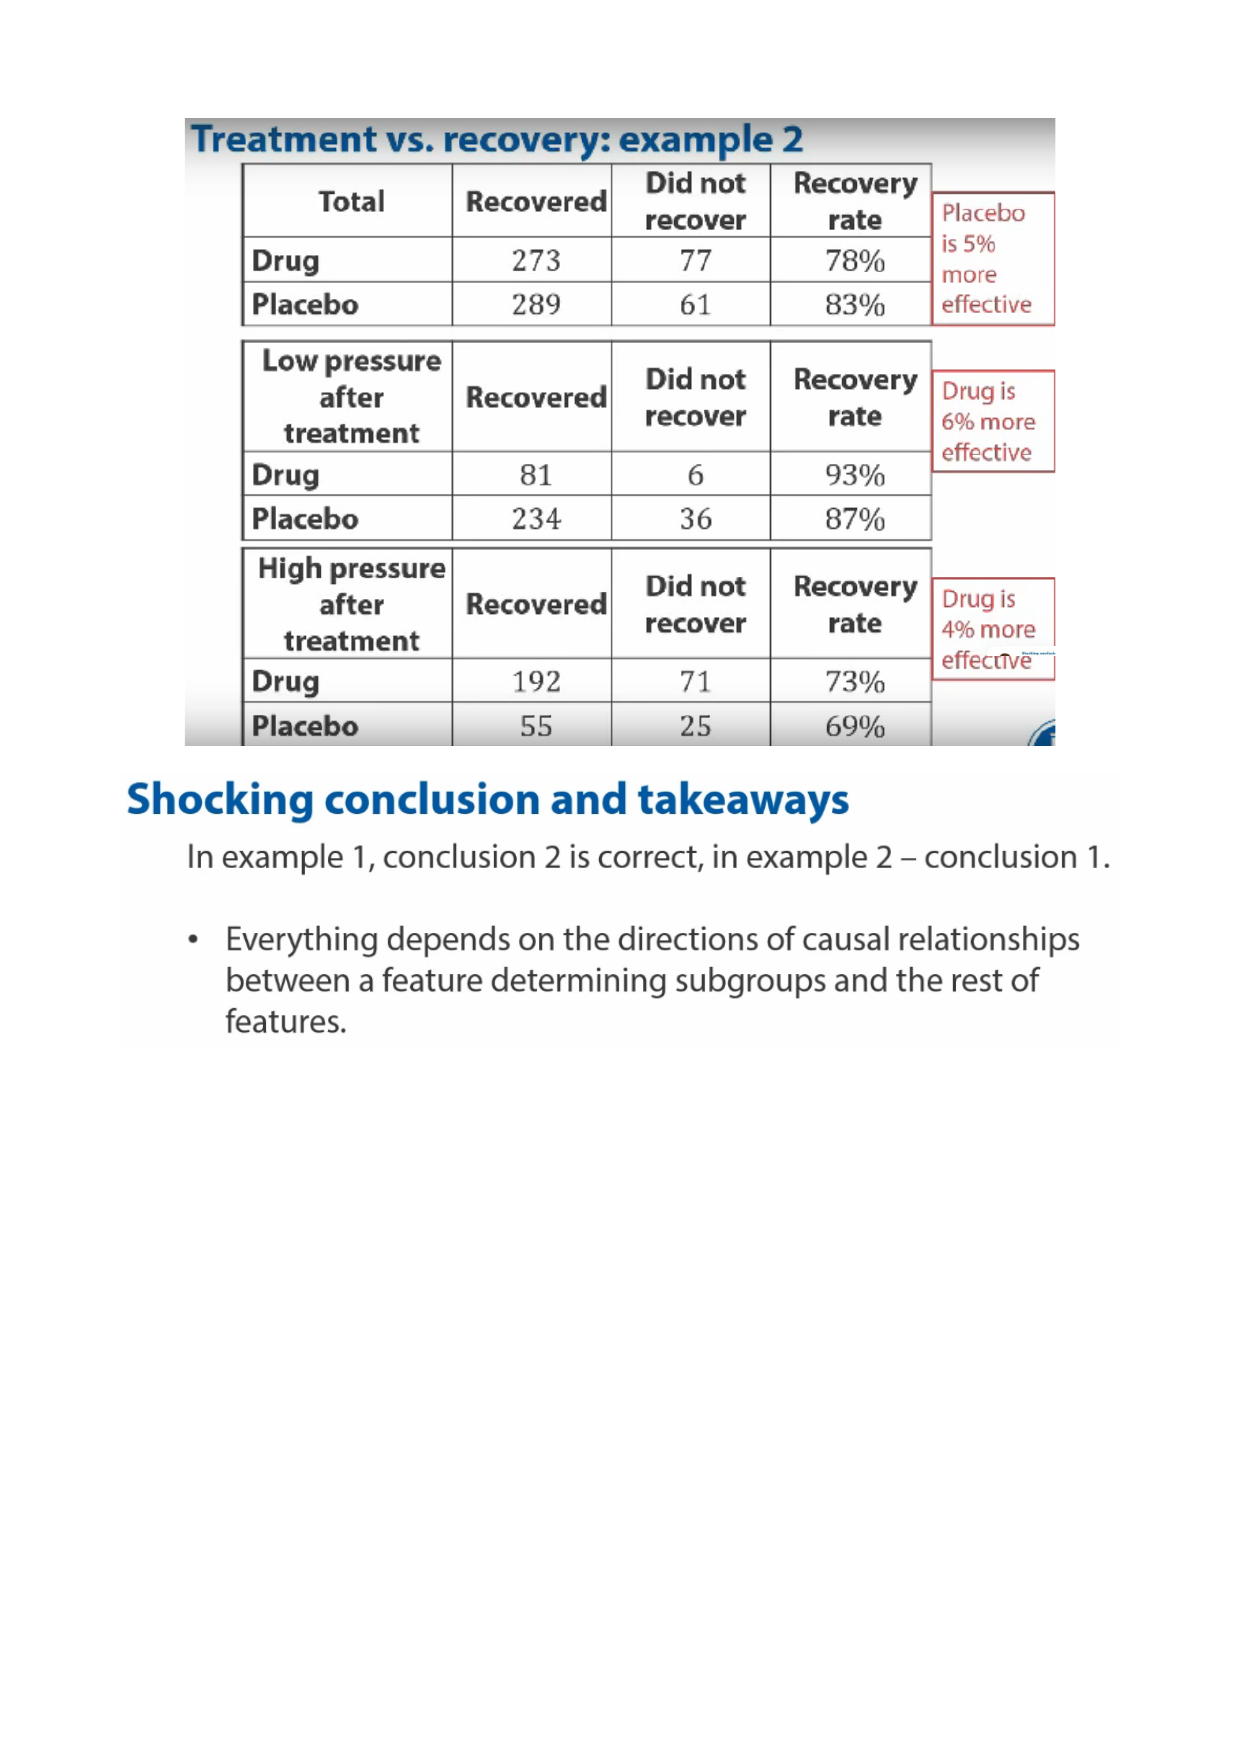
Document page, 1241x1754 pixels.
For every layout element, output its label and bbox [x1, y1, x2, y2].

picture [184, 118, 1056, 746]
picture [118, 773, 1123, 1050]
